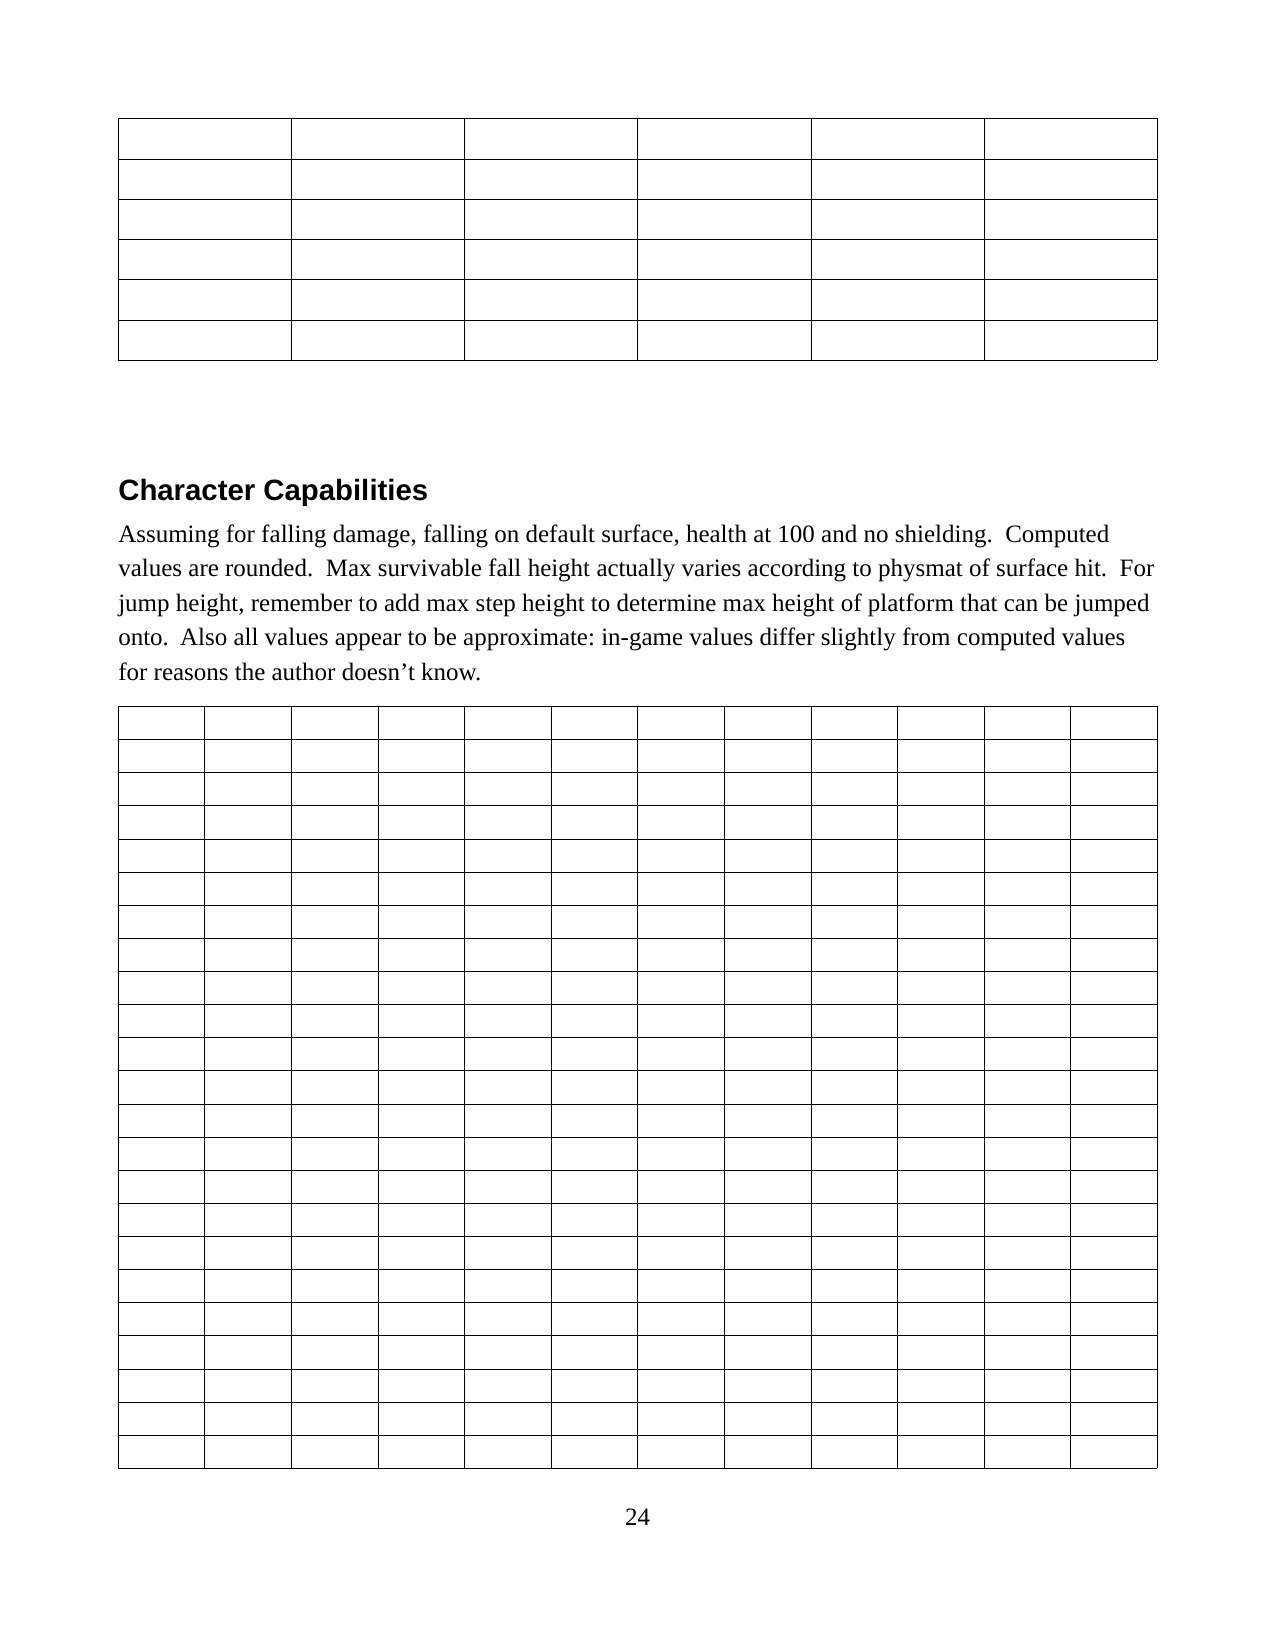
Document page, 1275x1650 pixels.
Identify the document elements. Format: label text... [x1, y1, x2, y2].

table_cell 0.75 [985, 1105, 1070, 1137]
table_cell 372.55 [292, 1204, 378, 1236]
table_cell [119, 1138, 204, 1170]
table_cell -1 [552, 740, 637, 772]
table_cell [898, 873, 984, 905]
table_cell [205, 1336, 291, 1368]
table_cell 798.60 [985, 1204, 1070, 1236]
table_header [552, 707, 637, 739]
table_cell [985, 773, 1070, 805]
table_cell [1071, 840, 1157, 872]
table_cell 660.00 [812, 1336, 897, 1368]
table_cell [205, 840, 291, 872]
table_cell [812, 972, 897, 1004]
table_cell 726.00 [898, 1270, 984, 1302]
table_cell [292, 806, 378, 838]
table_cell Walk Speed [119, 1270, 204, 1302]
table_cell [119, 1005, 204, 1037]
table_cell 300.00 [725, 1303, 811, 1335]
table_cell [205, 806, 291, 838]
table_cell Weapon preference 7 [119, 200, 291, 239]
table_cell 409.81 [379, 1336, 464, 1368]
table_cell [1071, 972, 1157, 1004]
table_cell [638, 1403, 724, 1435]
table_cell [119, 972, 204, 1004]
table_cell 600.00 [725, 1270, 811, 1302]
table_cell 495.87 [552, 1270, 637, 1302]
table_cell [1071, 1237, 1157, 1269]
table_cell [205, 1370, 291, 1402]
table_cell [812, 1237, 897, 1269]
table_cell 204.90 [379, 1370, 464, 1402]
table_cell Swim Speed [119, 1370, 204, 1402]
table_cell [205, 939, 291, 971]
table_cell [812, 240, 984, 279]
table_cell [552, 873, 637, 905]
table_cell [812, 873, 897, 905]
table_cell [985, 200, 1157, 239]
table_cell 0.28 [379, 1436, 464, 1468]
table_cell Weapon preference 9 [119, 280, 291, 320]
table_cell Weapon preference 5 [119, 119, 291, 158]
table_cell [465, 240, 637, 279]
table_cell [379, 939, 464, 971]
table_cell 3 [898, 740, 984, 772]
table_cell [812, 806, 897, 838]
table_cell 726.00 [898, 1336, 984, 1368]
table_cell [552, 840, 637, 872]
table_header [465, 707, 551, 739]
table_cell [725, 806, 811, 838]
table_cell [292, 840, 378, 872]
table_cell 399.30 [985, 1370, 1070, 1402]
table_cell [552, 972, 637, 1004]
table_cell 1.46 [379, 1105, 464, 1137]
table_cell 330.00 [812, 1303, 897, 1335]
table_cell [119, 906, 204, 938]
table_cell [985, 1038, 1070, 1070]
table_cell [812, 160, 984, 199]
table_cell [292, 1138, 378, 1170]
table_cell [379, 840, 464, 872]
table_cell 495.87 [552, 1336, 637, 1368]
table_cell [119, 840, 204, 872]
table_cell [292, 972, 378, 1004]
table_cell [1071, 906, 1157, 938]
table_cell [898, 906, 984, 938]
table_cell [205, 773, 291, 805]
table_cell [552, 1038, 637, 1070]
table_cell 8 [292, 240, 464, 279]
table_cell [1071, 939, 1157, 971]
table_cell 0.91 [812, 1105, 897, 1137]
table_cell 272.73 [638, 1303, 724, 1335]
table_cell [465, 906, 551, 938]
table_cell [205, 1005, 291, 1037]
subtitle Character Capabilities [118, 473, 1157, 507]
table_cell Weapon preference 8 [119, 240, 291, 279]
table_cell [552, 806, 637, 838]
table_cell [985, 906, 1070, 938]
table_cell [725, 1005, 811, 1037]
table_cell [1071, 1038, 1157, 1070]
table_cell [205, 1303, 291, 1335]
table_cell 545.45 [638, 1204, 724, 1236]
table_cell [898, 1138, 984, 1170]
table_cell 450.79 [465, 1204, 551, 1236]
table_cell 0.37 [638, 1436, 724, 1468]
table_cell 0.83 [898, 1105, 984, 1137]
table_cell [898, 1038, 984, 1070]
table_cell 372.55 [292, 1336, 378, 1368]
table_cell [379, 1038, 464, 1070]
table_cell -4 [292, 740, 378, 772]
table_cell [985, 939, 1070, 971]
table_cell 363.64 [638, 1171, 724, 1203]
table_cell [465, 119, 637, 158]
table_cell [1071, 1403, 1157, 1435]
table_cell 7 [292, 200, 464, 239]
table_cell 439.23 [1071, 1303, 1157, 1335]
table_cell [812, 840, 897, 872]
table_cell [379, 1237, 464, 1269]
table_cell [638, 1237, 724, 1269]
table_cell 660.00 [812, 1204, 897, 1236]
table_cell [985, 160, 1157, 199]
table_cell 495.87 [552, 1204, 637, 1236]
table_cell [638, 1005, 724, 1037]
table_cell 1.21 [552, 1105, 637, 1137]
table_cell 300.00 [725, 1370, 811, 1402]
table_cell [812, 1138, 897, 1170]
table_header Strength [379, 707, 464, 739]
table_cell [292, 1005, 378, 1037]
table_cell [725, 972, 811, 1004]
table_cell [985, 119, 1157, 158]
table_cell [465, 972, 551, 1004]
table_cell 1.46 [1071, 1071, 1157, 1103]
table_cell [119, 939, 204, 971]
table_cell [292, 873, 378, 905]
table_cell Fly Speed [119, 1336, 204, 1368]
table_cell [292, 1237, 378, 1269]
table_cell 1.00 [725, 1105, 811, 1137]
text Assuming for falling damage, falling on default surface, health at 100 and no shielding. Computed values are rounded. Max survivable fall height actually varies according to physmat of surface hit. For jump height, remember to add max step height to determine max height of platform that can be jumped onto. Also all values appear to be approximate: in-game values differ slightly from computed values for reasons the author doesn’t know. [118, 519, 1157, 686]
table_cell [205, 1171, 291, 1203]
table_header [638, 707, 724, 739]
table_cell 273.21 [379, 1171, 464, 1203]
table_cell [205, 906, 291, 938]
table_cell [292, 906, 378, 938]
table_cell 225.39 [465, 1303, 551, 1335]
table_cell [812, 280, 984, 320]
table_cell 0.45 [812, 1436, 897, 1468]
table_cell [465, 939, 551, 971]
table_cell -2 [465, 740, 551, 772]
table_cell [638, 773, 724, 805]
table_cell 5 [1071, 740, 1157, 772]
table_cell [205, 1105, 291, 1137]
table_cell [898, 840, 984, 872]
table_cell 9 [292, 280, 464, 320]
table_cell [552, 1237, 637, 1269]
table_cell [205, 1237, 291, 1269]
table_cell [985, 1403, 1070, 1435]
table_cell [725, 1038, 811, 1070]
table_header [119, 707, 204, 739]
table_cell [465, 1038, 551, 1070]
table_cell [119, 321, 291, 360]
table_cell 363.00 [898, 1303, 984, 1335]
table_cell -980 [205, 873, 291, 905]
table_cell 0.60 [1071, 1436, 1157, 1468]
table_cell 0.41 [725, 1436, 811, 1468]
table_cell [292, 939, 378, 971]
table_cell [898, 1237, 984, 1269]
table_header [725, 707, 811, 739]
table_cell [465, 873, 551, 905]
table_cell [638, 119, 811, 158]
table_cell Inverse Factor [119, 1105, 204, 1137]
table_cell [1071, 1138, 1157, 1170]
table_cell [812, 200, 984, 239]
table_cell [725, 873, 811, 905]
table_cell [985, 840, 1070, 872]
table_cell Running Jump Velocity [119, 1204, 204, 1236]
table_cell 440.00 [812, 1171, 897, 1203]
table_cell 439.23 [1071, 1370, 1157, 1402]
table_cell 726.00 [898, 1204, 984, 1236]
table_cell 0.25 [292, 1436, 378, 1468]
table_cell [725, 939, 811, 971]
table_cell [725, 1138, 811, 1170]
table_cell 300.53 [465, 1171, 551, 1203]
table_header [205, 707, 291, 739]
table_cell [898, 939, 984, 971]
table_cell [985, 806, 1070, 838]
table_cell 0.83 [552, 1071, 637, 1103]
table_cell 5 [292, 119, 464, 158]
table_cell 400.00 [725, 1171, 811, 1203]
table_cell [985, 240, 1157, 279]
table_cell Gravity acceleration per G [119, 873, 204, 905]
table_cell 6 [292, 160, 464, 199]
table_cell [725, 773, 811, 805]
table_cell [1071, 1005, 1157, 1037]
table_cell 0.54 [985, 1436, 1070, 1468]
table_cell [552, 773, 637, 805]
table_cell [465, 1138, 551, 1170]
table_cell 1.10 [638, 1105, 724, 1137]
table_cell [1071, 873, 1157, 905]
table_cell 0.62 [292, 1071, 378, 1103]
table_header [292, 707, 378, 739]
table_cell [465, 1005, 551, 1037]
table_cell 1.61 [292, 1105, 378, 1137]
table_cell 878.46 [1071, 1336, 1157, 1368]
table_cell [812, 939, 897, 971]
table_cell [205, 1038, 291, 1070]
table_cell [205, 740, 291, 772]
table_cell [205, 972, 291, 1004]
table_cell 330.00 [812, 1370, 897, 1402]
table_cell Jump Velocity [119, 1171, 204, 1203]
table_cell [898, 1005, 984, 1037]
table_cell 450.79 [465, 1336, 551, 1368]
table_cell [725, 840, 811, 872]
table_cell 4 [985, 740, 1070, 772]
table_cell [985, 1237, 1070, 1269]
table_cell 247.93 [552, 1370, 637, 1402]
table_cell 0.34 [552, 1436, 637, 1468]
table_cell [465, 160, 637, 199]
table_cell [638, 806, 724, 838]
table_cell [812, 773, 897, 805]
table_cell [638, 906, 724, 938]
table_cell 0.68 [379, 1071, 464, 1103]
table_cell [379, 773, 464, 805]
table_cell [205, 1071, 291, 1103]
table_cell 660.00 [812, 1270, 897, 1302]
table_cell [292, 1403, 378, 1435]
table_cell 600.00 [725, 1204, 811, 1236]
table_cell [205, 1403, 291, 1435]
table_cell [379, 1403, 464, 1435]
table_cell [552, 906, 637, 938]
table_cell [465, 280, 637, 320]
table_cell Weapon preference 6 [119, 160, 291, 199]
table_cell 798.60 [985, 1270, 1070, 1302]
table_cell 585.64 [1071, 1171, 1157, 1203]
table_cell 0.91 [638, 1071, 724, 1103]
table_cell [898, 1403, 984, 1435]
table_cell [812, 1403, 897, 1435]
table_cell [1071, 773, 1157, 805]
table_cell 247.93 [552, 1303, 637, 1335]
table_cell [725, 906, 811, 938]
table_cell [292, 1038, 378, 1070]
table_cell [898, 972, 984, 1004]
table_cell [465, 840, 551, 872]
table_cell -3 [379, 740, 464, 772]
table_cell [379, 1005, 464, 1037]
table_cell 450.79 [465, 1270, 551, 1302]
table_cell 372.55 [292, 1270, 378, 1302]
table_cell [552, 1403, 637, 1435]
table_cell 1 [725, 740, 811, 772]
table_cell 532.40 [985, 1171, 1070, 1203]
table_cell [812, 906, 897, 938]
table_cell [638, 321, 811, 360]
table_cell [985, 1138, 1070, 1170]
table_cell 399.30 [985, 1303, 1070, 1335]
table_cell [638, 1038, 724, 1070]
table_cell [898, 806, 984, 838]
table_cell [812, 1038, 897, 1070]
table_cell 0.68 [1071, 1105, 1157, 1137]
table_cell 186.28 [292, 1303, 378, 1335]
table_cell [119, 740, 204, 772]
table_cell [465, 1403, 551, 1435]
table_cell 409.81 [379, 1204, 464, 1236]
table_cell [985, 321, 1157, 360]
table_cell [638, 240, 811, 279]
table_cell [465, 321, 637, 360]
table_cell [638, 280, 811, 320]
table_cell 272.73 [638, 1370, 724, 1402]
table_cell [638, 200, 811, 239]
table_cell [985, 1005, 1070, 1037]
table_cell 0 [638, 740, 724, 772]
table_cell 600.00 [725, 1336, 811, 1368]
table_cell 186.28 [292, 1370, 378, 1402]
table_cell [985, 972, 1070, 1004]
table_cell [812, 321, 984, 360]
table_cell 0.31 [465, 1436, 551, 1468]
table_cell 545.45 [638, 1270, 724, 1302]
table_cell 484.00 [898, 1171, 984, 1203]
table_cell Factor [119, 1071, 204, 1103]
table_cell [119, 1237, 204, 1269]
table_cell 248.37 [292, 1171, 378, 1203]
table_cell 409.81 [379, 1270, 464, 1302]
table_cell [119, 1038, 204, 1070]
table_cell [379, 873, 464, 905]
table_cell [119, 773, 204, 805]
table_cell [1071, 806, 1157, 838]
table_cell 204.90 [379, 1303, 464, 1335]
table_cell 878.46 [1071, 1270, 1157, 1302]
table_cell 878.46 [1071, 1204, 1157, 1236]
table_cell 1.10 [812, 1071, 897, 1103]
table_cell [638, 160, 811, 199]
table_cell 545.45 [638, 1336, 724, 1368]
table_cell [638, 972, 724, 1004]
table_cell [292, 773, 378, 805]
table_cell 1.33 [985, 1071, 1070, 1103]
table_header [1071, 707, 1157, 739]
table_cell [292, 321, 464, 360]
table_cell [812, 1005, 897, 1037]
table_cell 1.21 [898, 1071, 984, 1103]
table_header [898, 707, 984, 739]
table_cell [985, 280, 1157, 320]
table_cell 2 [812, 740, 897, 772]
table_cell [638, 873, 724, 905]
table_cell [379, 806, 464, 838]
table_cell [465, 200, 637, 239]
table_cell Crouch Walk Speed [119, 1303, 204, 1335]
table_cell [638, 1138, 724, 1170]
table_cell [205, 1270, 291, 1302]
table_cell 1.33 [465, 1105, 551, 1137]
table_cell [985, 873, 1070, 905]
table_cell Jump Time [119, 1436, 204, 1468]
table_cell [552, 1138, 637, 1170]
table_cell 330.58 [552, 1171, 637, 1203]
table_cell [812, 119, 984, 158]
table_cell [638, 939, 724, 971]
table_cell 0.75 [465, 1071, 551, 1103]
table_cell [379, 972, 464, 1004]
table_cell [205, 1138, 291, 1170]
table_cell [379, 906, 464, 938]
table_cell [205, 1204, 291, 1236]
table_cell 1.00 [725, 1071, 811, 1103]
table_cell [379, 1138, 464, 1170]
table_cell [465, 806, 551, 838]
table_cell 225.39 [465, 1370, 551, 1402]
table_cell 363.00 [898, 1370, 984, 1402]
table_cell [465, 1237, 551, 1269]
table_cell 798.60 [985, 1336, 1070, 1368]
table_cell [552, 1005, 637, 1037]
table_header [985, 707, 1070, 739]
table_header [812, 707, 897, 739]
table_cell [725, 1237, 811, 1269]
table_cell [725, 1403, 811, 1435]
table_cell [638, 840, 724, 872]
table_cell [898, 773, 984, 805]
table_cell [119, 1403, 204, 1435]
table_cell [465, 773, 551, 805]
table_cell [205, 1436, 291, 1468]
table_cell [552, 939, 637, 971]
table_cell 0.49 [898, 1436, 984, 1468]
table_cell [119, 806, 204, 838]
